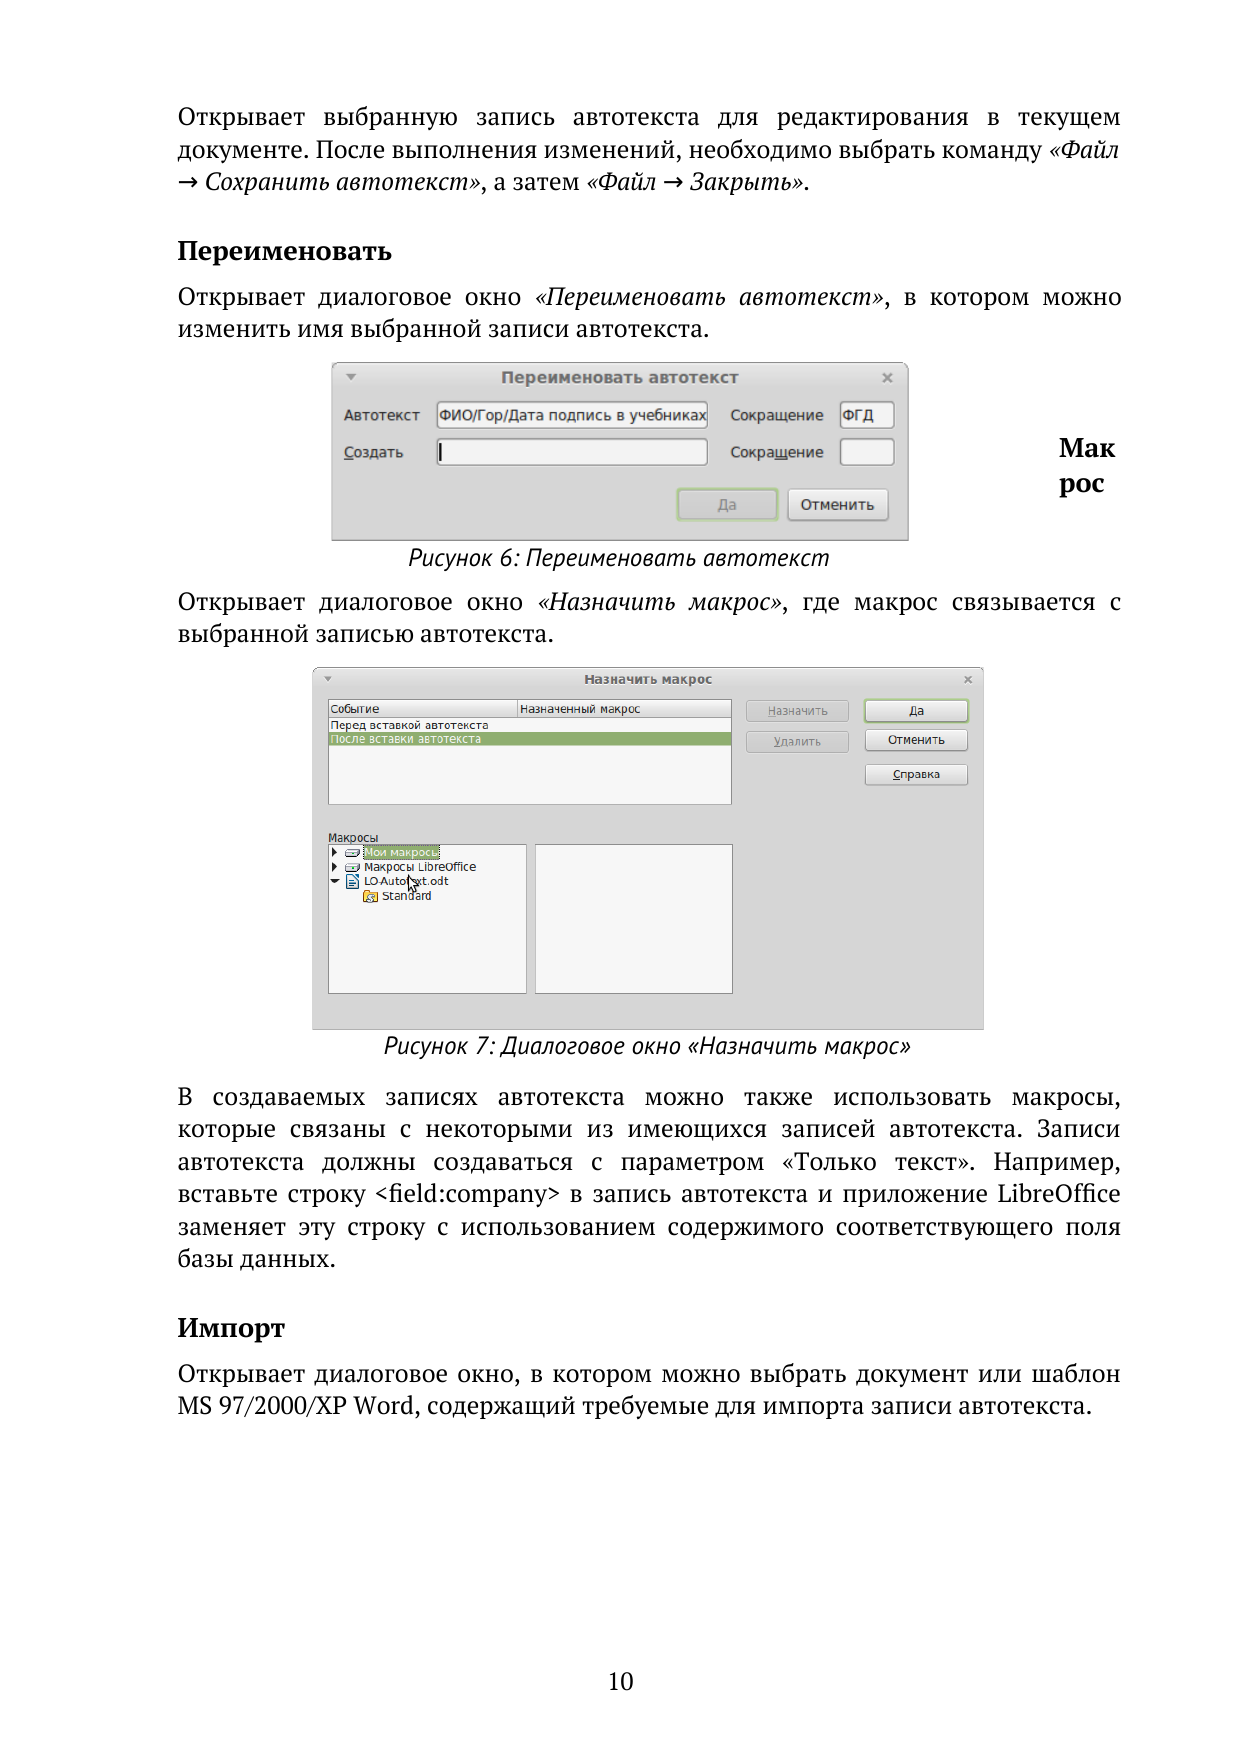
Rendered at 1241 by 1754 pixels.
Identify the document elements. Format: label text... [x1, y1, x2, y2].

picture [331, 362, 909, 541]
subtitle Импорт [177, 1310, 1122, 1345]
text Открывает диалоговое окно «Переименовать автотекст», в котором можно изменить имя выбранной записи автотекста. [177, 280, 1122, 345]
subtitle Переименовать [177, 233, 1122, 268]
subtitle [177, 430, 240, 500]
picture [312, 667, 984, 1030]
text Рисунок 7: Диалоговое окно «Назначить макрос» [176, 667, 1121, 1062]
text В создаваемых записях автотекста можно также использовать макросы, которые связаны с некоторыми из имеющихся записей автотекста. Записи автотекста должны создаваться с параметром «Только текст». Например, вставьте строку <field:company> в запись автотекста и приложение LibreOffice заменяет эту строку с использованием содержимого соответствующего поля базы данных. [176, 667, 1122, 1274]
text Открывает диалоговое окно «Назначить макрос», где макрос связывается с выбранной записью автотекста. [177, 512, 1122, 649]
text Рисунок 6: Переименовать автотекст [240, 362, 1000, 573]
subtitle Макрос [1000, 430, 1122, 500]
text Открывает выбранную запись автотекста для редактирования в текущем документе. После выполнения изменений, необходимо выбрать команду «Файл → Сохранить автотекст», а затем «Файл → Закрыть». [177, 100, 1122, 198]
text Открывает диалоговое окно, в котором можно выбрать документ или шаблон MS 97/2000/XP Word, содержащий требуемые для импорта записи автотекста. [177, 1357, 1122, 1422]
